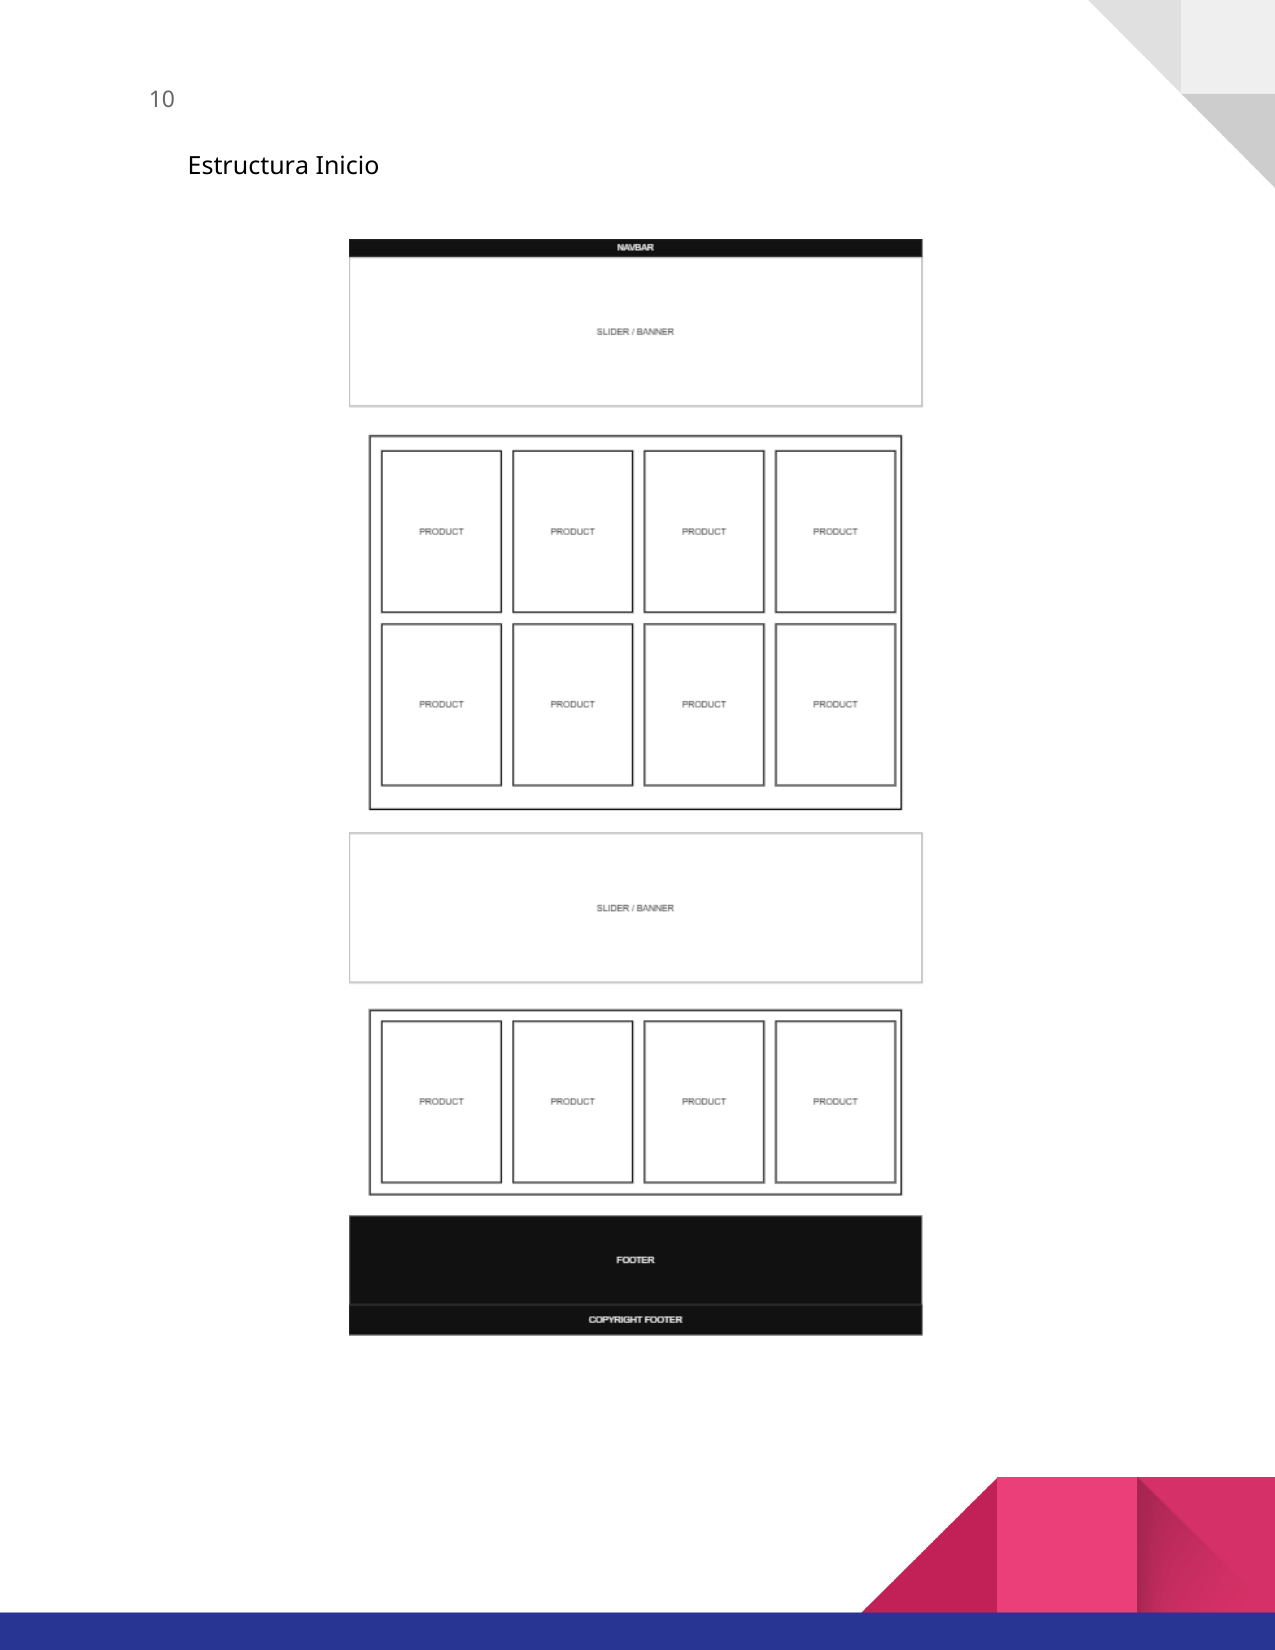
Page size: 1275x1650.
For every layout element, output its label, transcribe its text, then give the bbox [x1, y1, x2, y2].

subtitle Estructura Inicio [187, 148, 1125, 182]
picture [1087, 0, 1275, 188]
picture [349, 239, 924, 1336]
picture [0, 1475, 1275, 1650]
